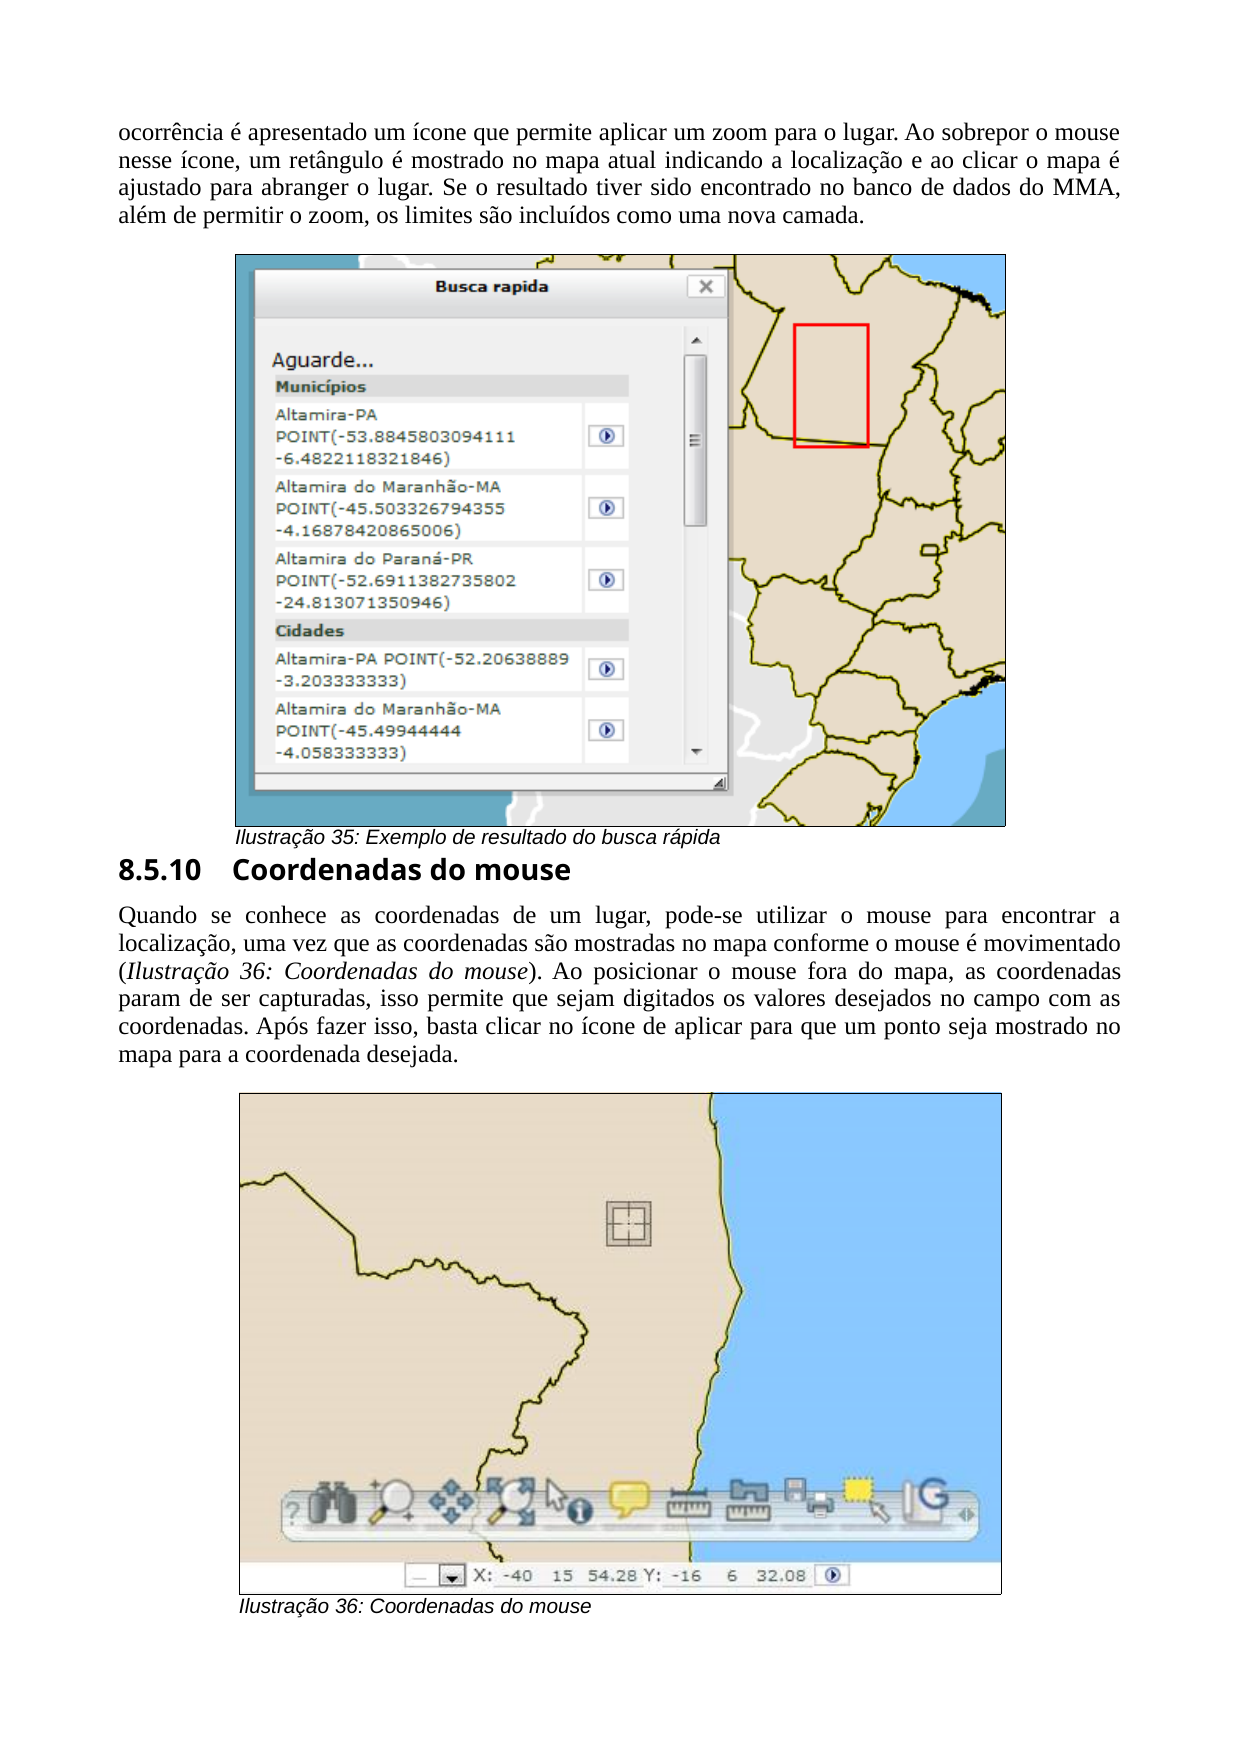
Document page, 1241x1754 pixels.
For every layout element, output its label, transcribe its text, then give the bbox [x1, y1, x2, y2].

picture [236, 255, 1005, 826]
picture [240, 1094, 1001, 1594]
text Ilustração 35: Exemplo de resultado do busca rápida [235, 827, 1005, 849]
subtitle Coordenadas do mouse [118, 241, 1122, 889]
text Quando se conhece as coordenadas de um lugar, pode-se utilizar o mouse para encontrar a localização, uma vez que as coordenadas são mostradas no mapa conforme o mouse é movimentado (Ilustração 36: Coordenadas do mouse). Ao posicionar o mouse fora do mapa, as coordenadas param de ser capturadas, isso permite que sejam digitados os valores desejados no campo com as coordenadas. Após fazer isso, basta clicar no ícone de aplicar para que um ponto seja mostrado no mapa para a coordenada desejada. [118, 901, 1122, 1068]
text [239, 1080, 1001, 1092]
text Ilustração 36: Coordenadas do mouse [239, 1595, 1001, 1617]
text ocorrência é apresentado um ícone que permite aplicar um zoom para o lugar. Ao sobrepor o mouse nesse ícone, um retângulo é mostrado no mapa atual indicando a localização e ao clicar o mapa é ajustado para abranger o lugar. Se o resultado tiver sido encontrado no banco de dados do MMA, além de permitir o zoom, os limites são incluídos como uma nova camada. [118, 118, 1122, 229]
